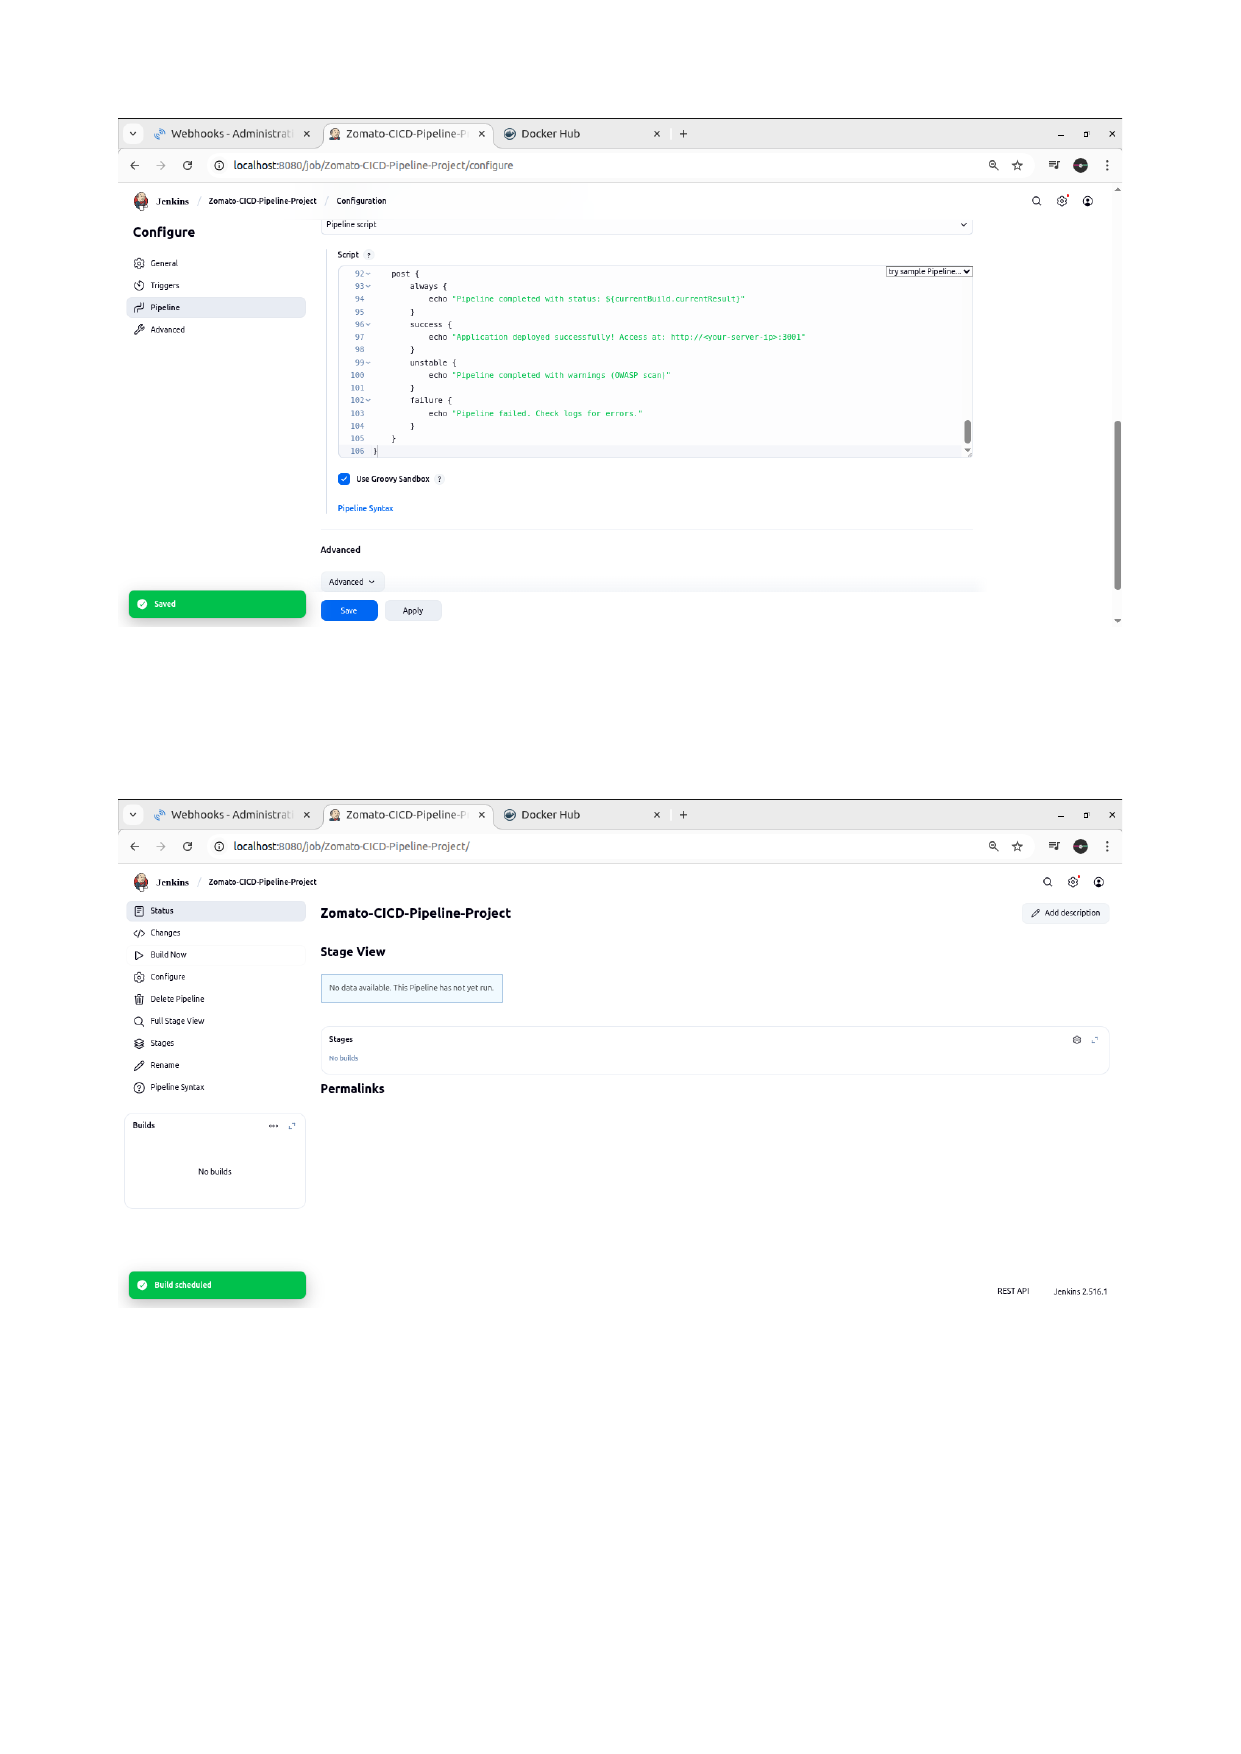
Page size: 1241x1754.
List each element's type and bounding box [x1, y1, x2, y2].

picture [118, 118, 1123, 627]
picture [118, 799, 1123, 1308]
